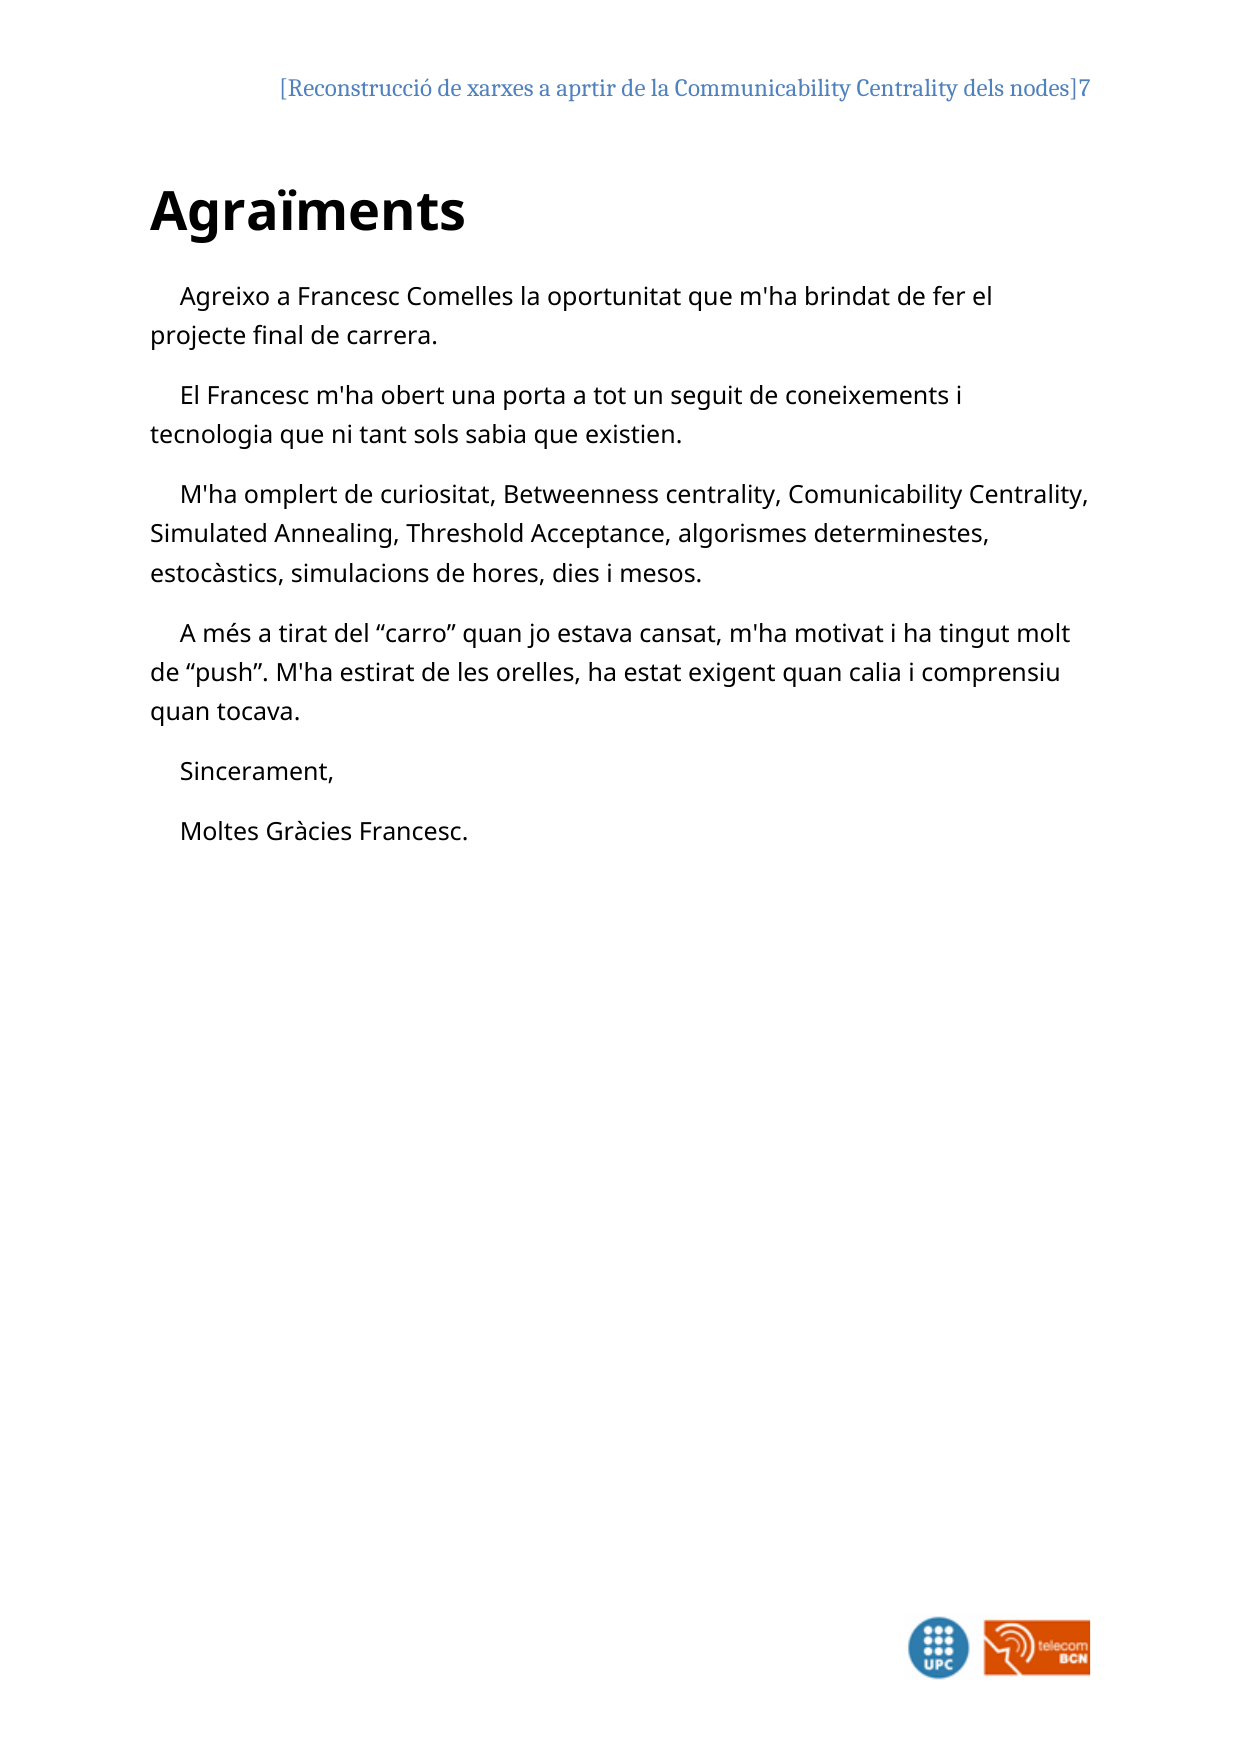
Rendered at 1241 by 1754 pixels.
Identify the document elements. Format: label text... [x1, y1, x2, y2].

picture [904, 1614, 1091, 1681]
subtitle Agraïments [150, 173, 1090, 247]
text A més a tirat del “carro” quan jo estava cansat, m'ha motivat i ha tingut molt de “push”. M'ha estirat de les orelles, ha estat exigent quan calia i comprensiu quan tocava. [150, 615, 1090, 728]
text M'ha omplert de curiositat, Betweenness centrality, Comunicability Centrality, Simulated Annealing, Threshold Acceptance, algorismes determinestes, estocàstics, simulacions de hores, dies i mesos. [150, 477, 1090, 589]
text El Francesc m'ha obert una porta a tot un seguit de coneixements i tecnologia que ni tant sols sabia que existien. [150, 378, 1090, 451]
text Moltes Gràcies Francesc. [150, 813, 1090, 848]
text Sincerament, [150, 753, 1090, 788]
text Agreixo a Francesc Comelles la oportunitat que m'ha brindat de fer el projecte final de carrera. [150, 278, 1090, 352]
